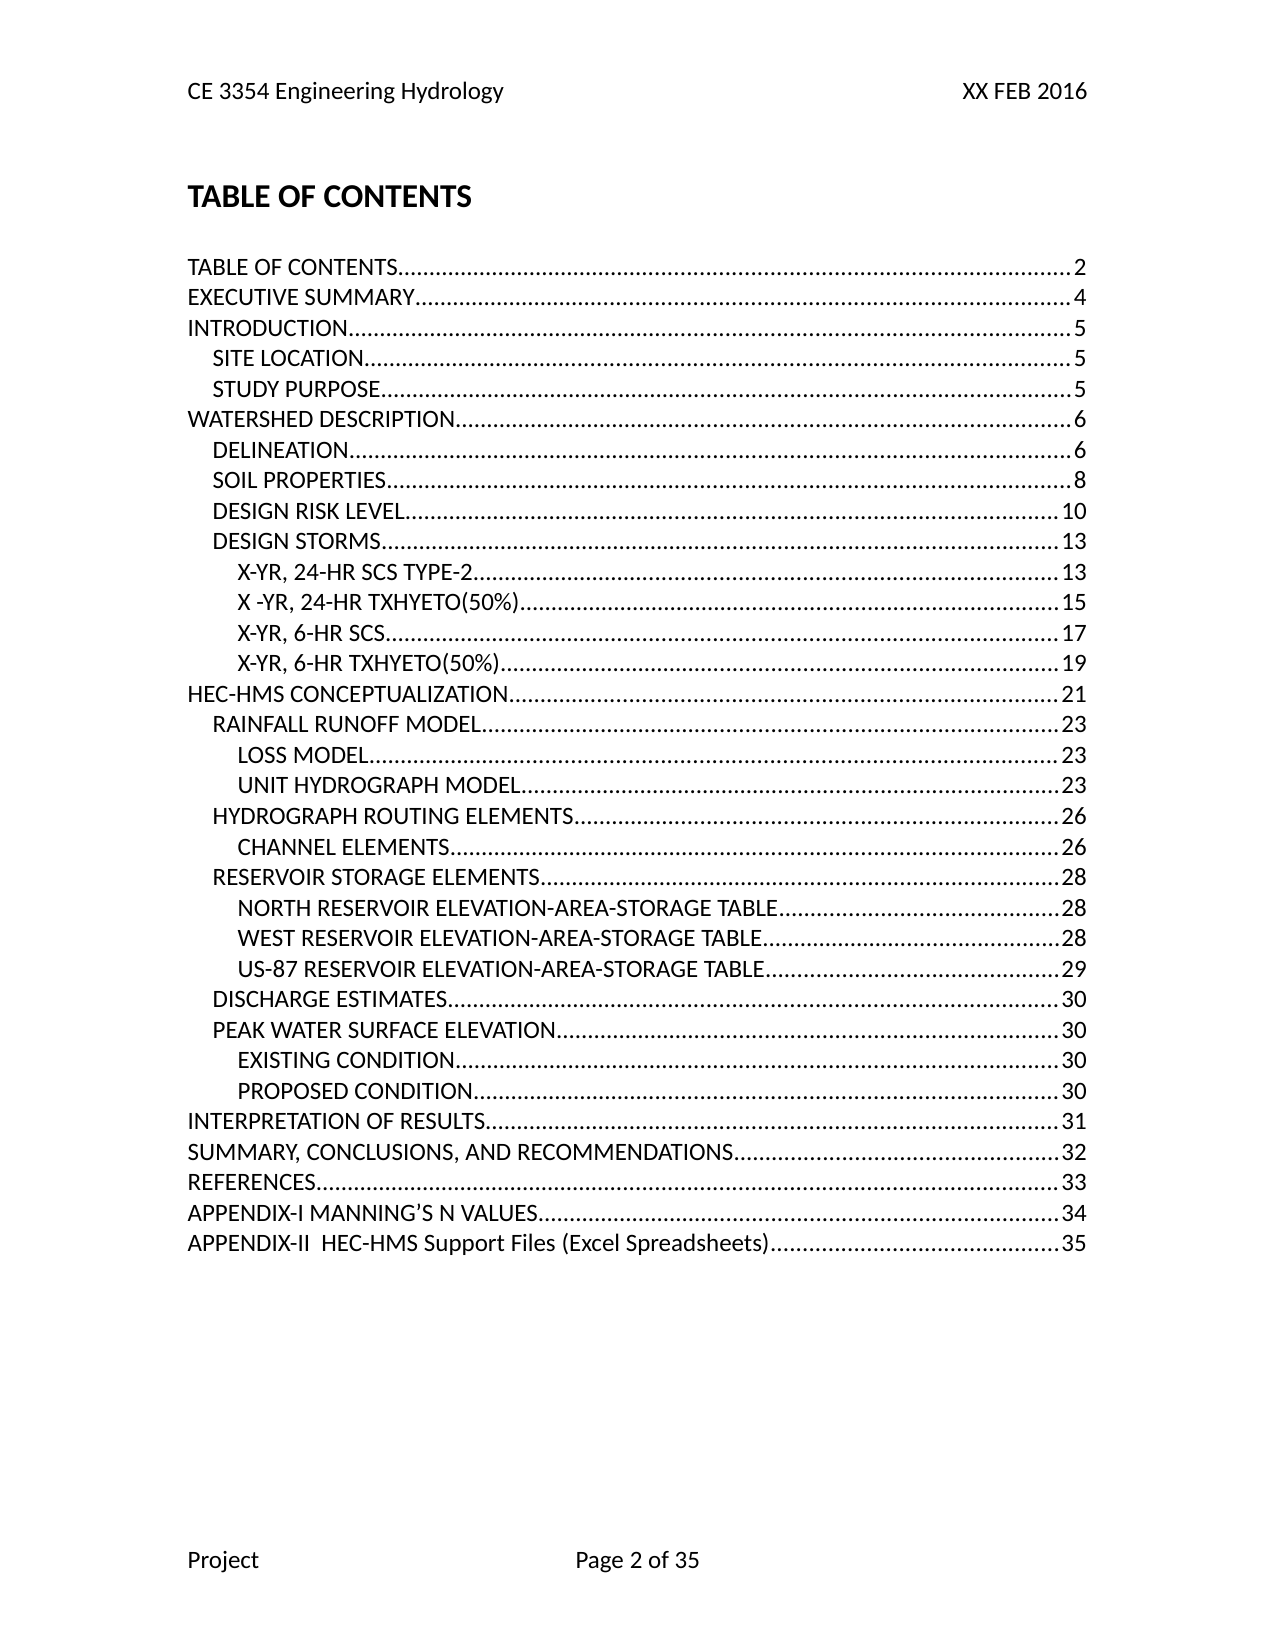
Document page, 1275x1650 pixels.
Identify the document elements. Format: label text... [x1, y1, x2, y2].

text SUMMARY, CONCLUSIONS, AND RECOMMENDATIONS 32 [187, 1136, 1087, 1166]
text X-YR, 6-HR TXHYETO(50%) 19 [237, 647, 1087, 678]
text DESIGN RISK LEVEL 10 [212, 495, 1087, 525]
text CHANNEL ELEMENTS 26 [237, 831, 1087, 861]
text SITE LOCATION 5 [212, 342, 1087, 373]
text RESERVOIR STORAGE ELEMENTS 28 [212, 861, 1087, 892]
text REFERENCES 33 [187, 1166, 1087, 1197]
text DESIGN STORMS 13 [212, 525, 1087, 556]
text APPENDIX-I MANNING’S N VALUES 34 [187, 1197, 1087, 1227]
text NORTH RESERVOIR ELEVATION-AREA-STORAGE TABLE 28 [237, 892, 1087, 922]
text DISCHARGE ESTIMATES 30 [212, 983, 1087, 1014]
text HYDROGRAPH ROUTING ELEMENTS 26 [212, 800, 1087, 831]
text TABLE OF CONTENTS 2 [187, 251, 1087, 281]
text PEAK WATER SURFACE ELEVATION 30 [212, 1014, 1087, 1044]
text HEC-HMS CONCEPTUALIZATION 21 [187, 678, 1087, 708]
text X-YR, 24-HR SCS TYPE-2 13 [237, 556, 1087, 586]
text WATERSHED DESCRIPTION 6 [187, 403, 1087, 434]
text INTERPRETATION OF RESULTS 31 [187, 1105, 1087, 1136]
text X-YR, 6-HR SCS 17 [237, 617, 1087, 647]
text PROPOSED CONDITION 30 [237, 1075, 1087, 1105]
text US-87 RESERVOIR ELEVATION-AREA-STORAGE TABLE 29 [237, 953, 1087, 983]
subtitle TABLE OF CONTENTS [187, 175, 1087, 216]
text DELINEATION 6 [212, 434, 1087, 464]
text WEST RESERVOIR ELEVATION-AREA-STORAGE TABLE 28 [237, 922, 1087, 953]
text STUDY PURPOSE 5 [212, 373, 1087, 403]
text LOSS MODEL 23 [237, 739, 1087, 769]
text UNIT HYDROGRAPH MODEL 23 [237, 769, 1087, 800]
text RAINFALL RUNOFF MODEL 23 [212, 708, 1087, 739]
text EXISTING CONDITION 30 [237, 1044, 1087, 1075]
text INTRODUCTION 5 [187, 312, 1087, 342]
text APPENDIX-II HEC-HMS Support Files (Excel Spreadsheets) 35 [187, 1227, 1087, 1258]
text X -YR, 24-HR TXHYETO(50%) 15 [237, 586, 1087, 617]
text EXECUTIVE SUMMARY 4 [187, 281, 1087, 312]
text SOIL PROPERTIES 8 [212, 464, 1087, 495]
